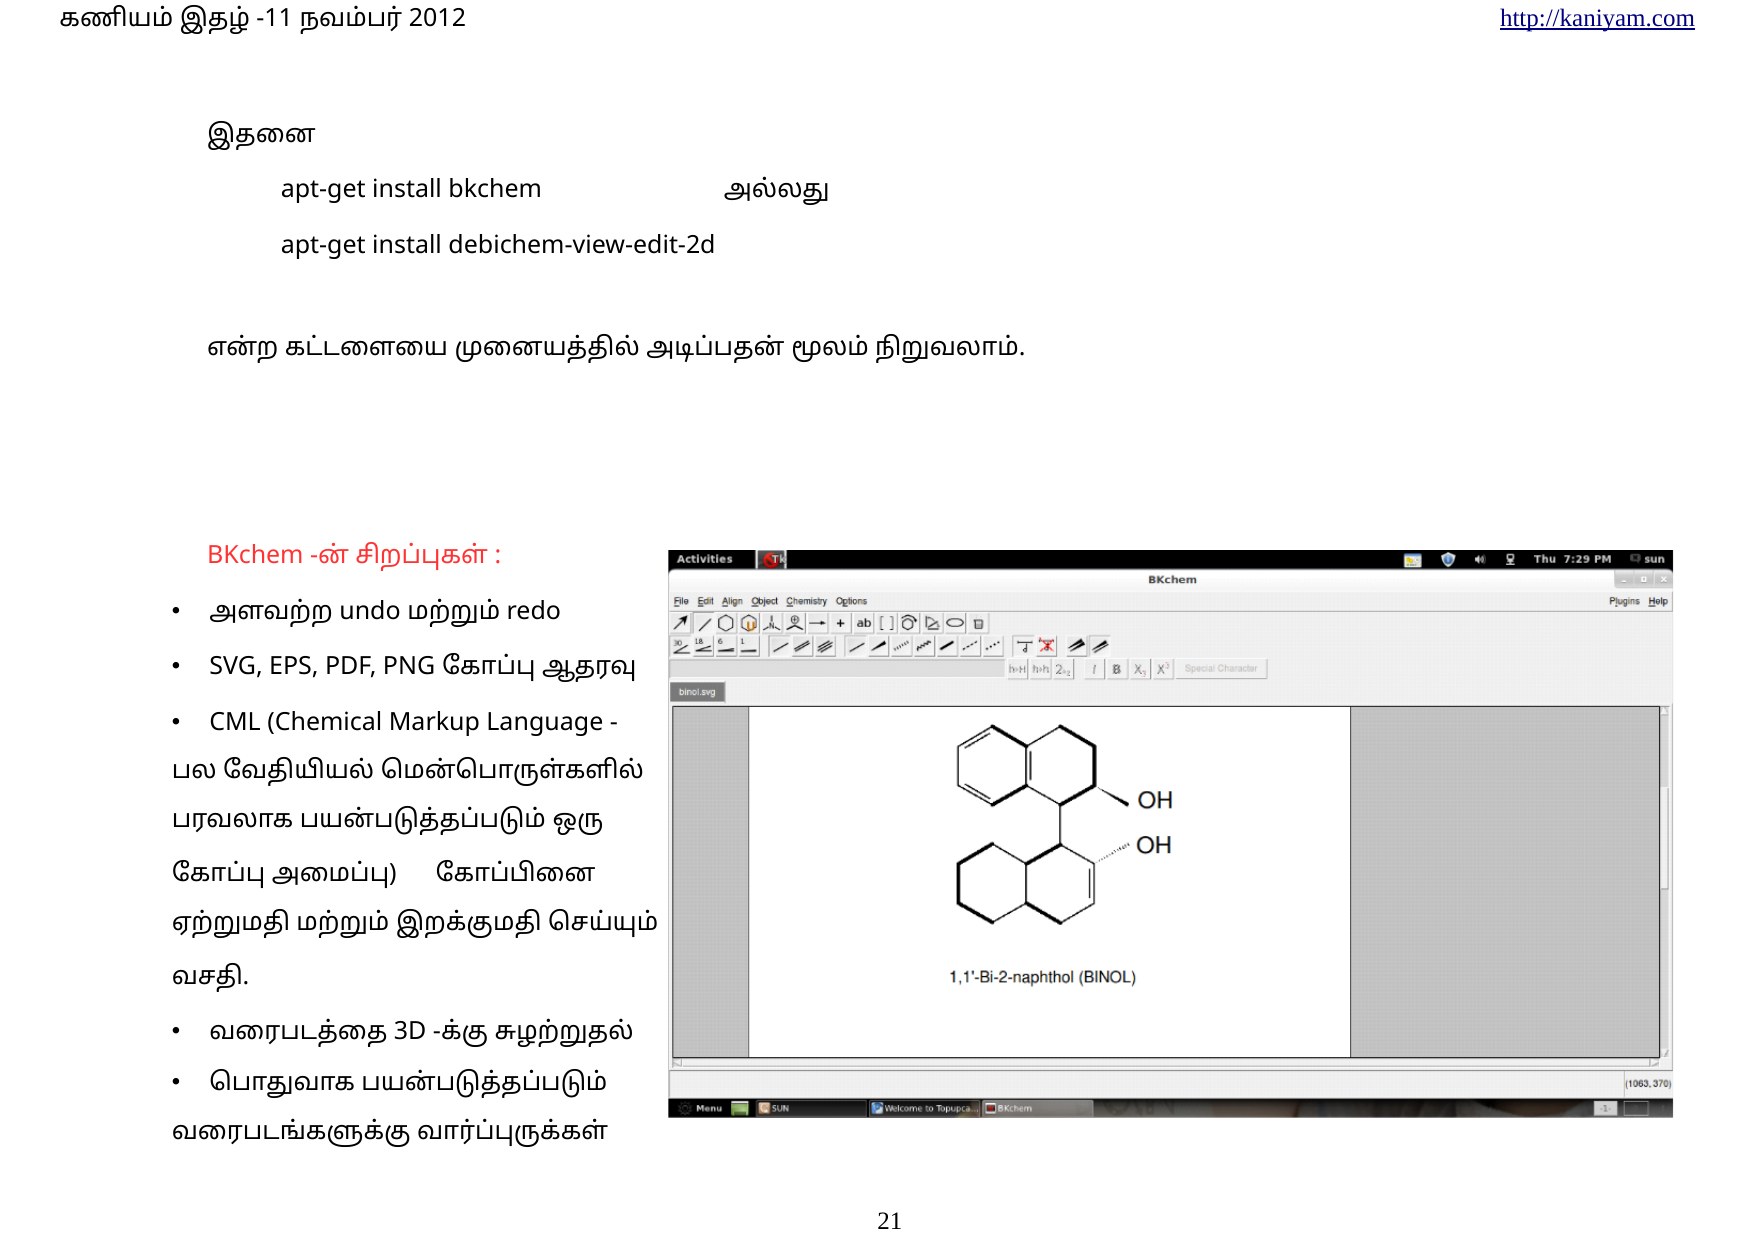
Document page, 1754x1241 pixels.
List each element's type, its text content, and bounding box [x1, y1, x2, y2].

list [1674, 592, 1695, 629]
list CML (Chemical Markup Language - பல வேதியியல் மென்பொருள்களில் பரவலாக பயன்படுத்தப்படும் ஒரு கோப்பு அமைப்பு) கோப்பினை ஏற்றுமதி மற்றும் இறக்குமதி செய்யும் வசதி. [134, 703, 668, 994]
list அளவற்ற undo மற்றும் redo [134, 592, 668, 629]
list வரைபடத்தை 3D -க்கு சுழற்றுதல் [134, 1013, 668, 1050]
text BKchem -ன் சிறப்புகள் : [59, 537, 1695, 574]
list பொதுவாக பயன்படுத்தப்படும் வரைபடங்களுக்கு வார்ப்புருக்கள் [134, 1068, 1695, 1150]
list [1674, 648, 1695, 685]
text என்ற கட்டளையை முனையத்தில் அடிப்பதன் மூலம் நிறுவலாம். [59, 328, 1695, 365]
text இதனை [59, 115, 1695, 152]
list [1674, 1013, 1695, 1050]
list SVG, EPS, PDF, PNG கோப்பு ஆதரவு [134, 648, 668, 685]
text apt-get install debichem-view-edit-2d [59, 226, 1695, 260]
list [1674, 703, 1695, 994]
text apt-get install bkchem அல்லது [59, 171, 1695, 208]
